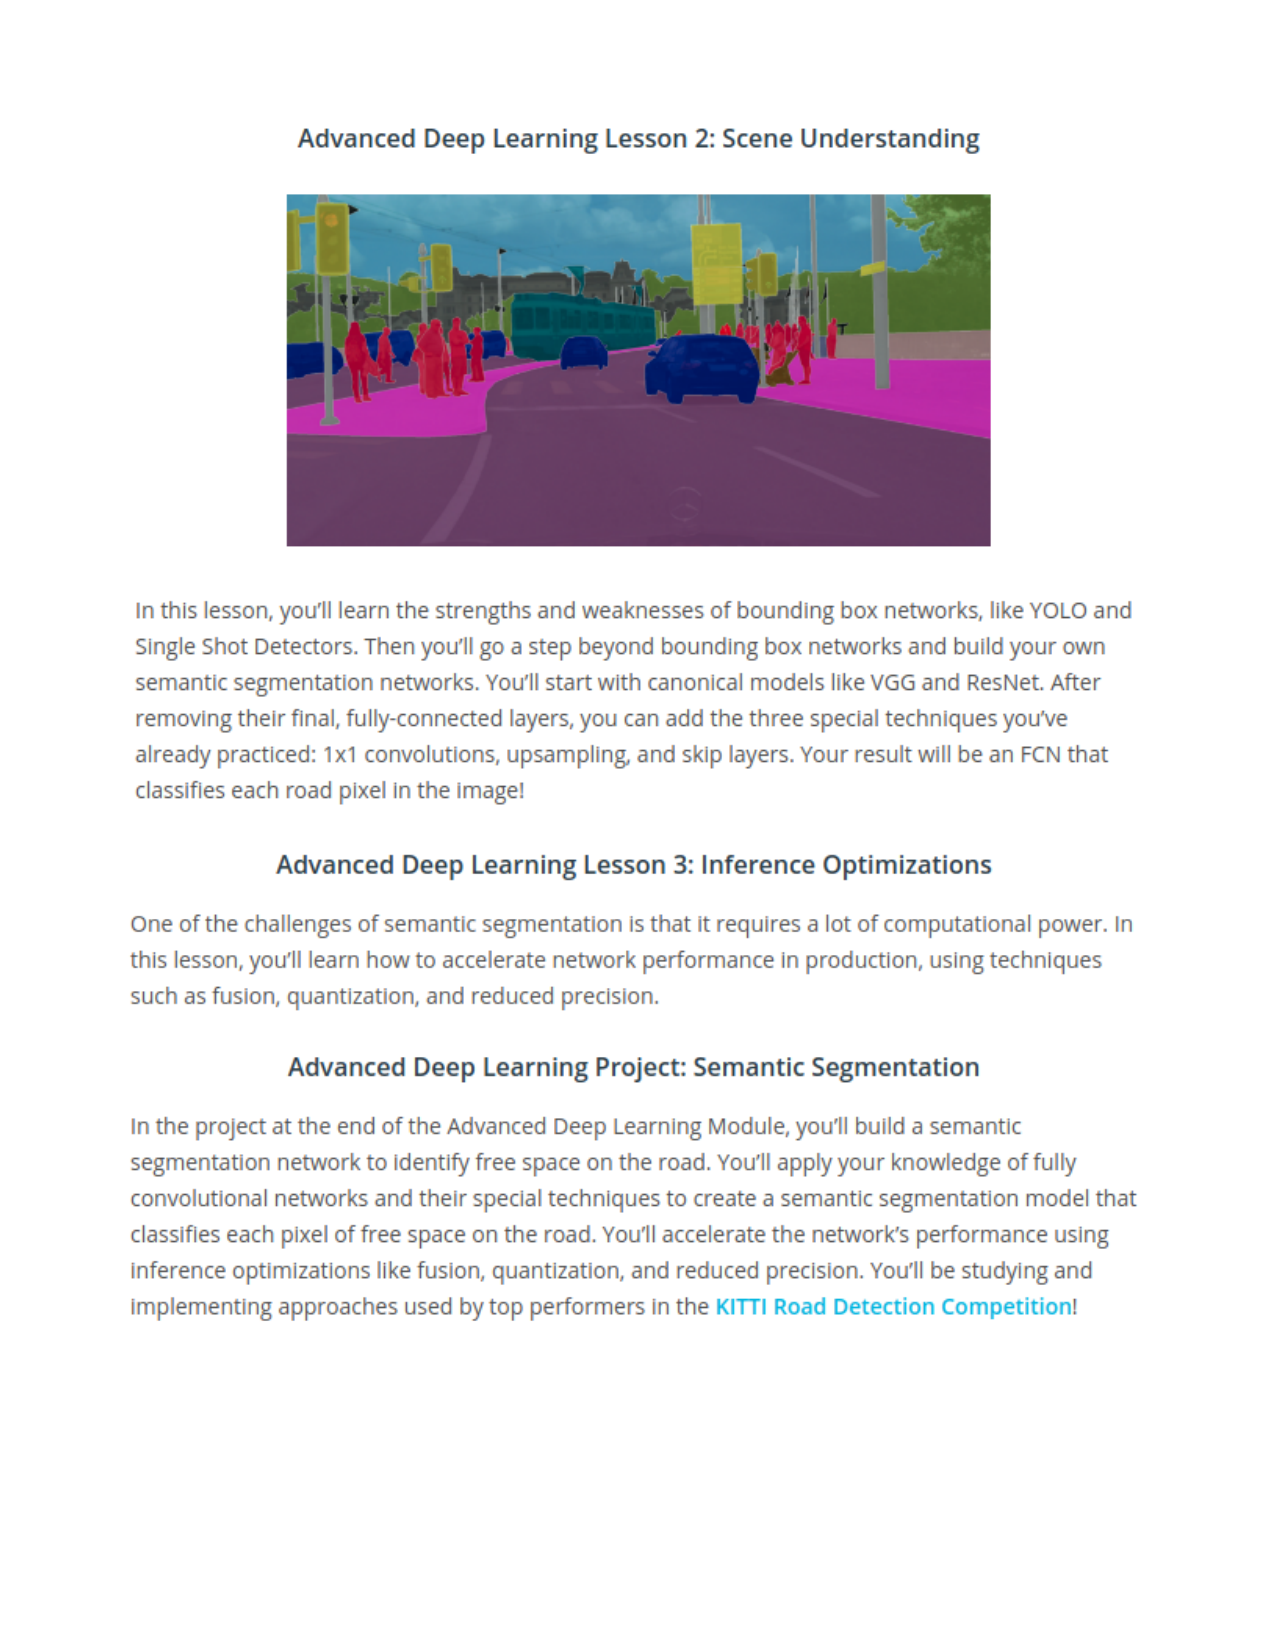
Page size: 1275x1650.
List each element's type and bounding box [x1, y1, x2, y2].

picture [126, 118, 1149, 811]
picture [118, 839, 1157, 1332]
